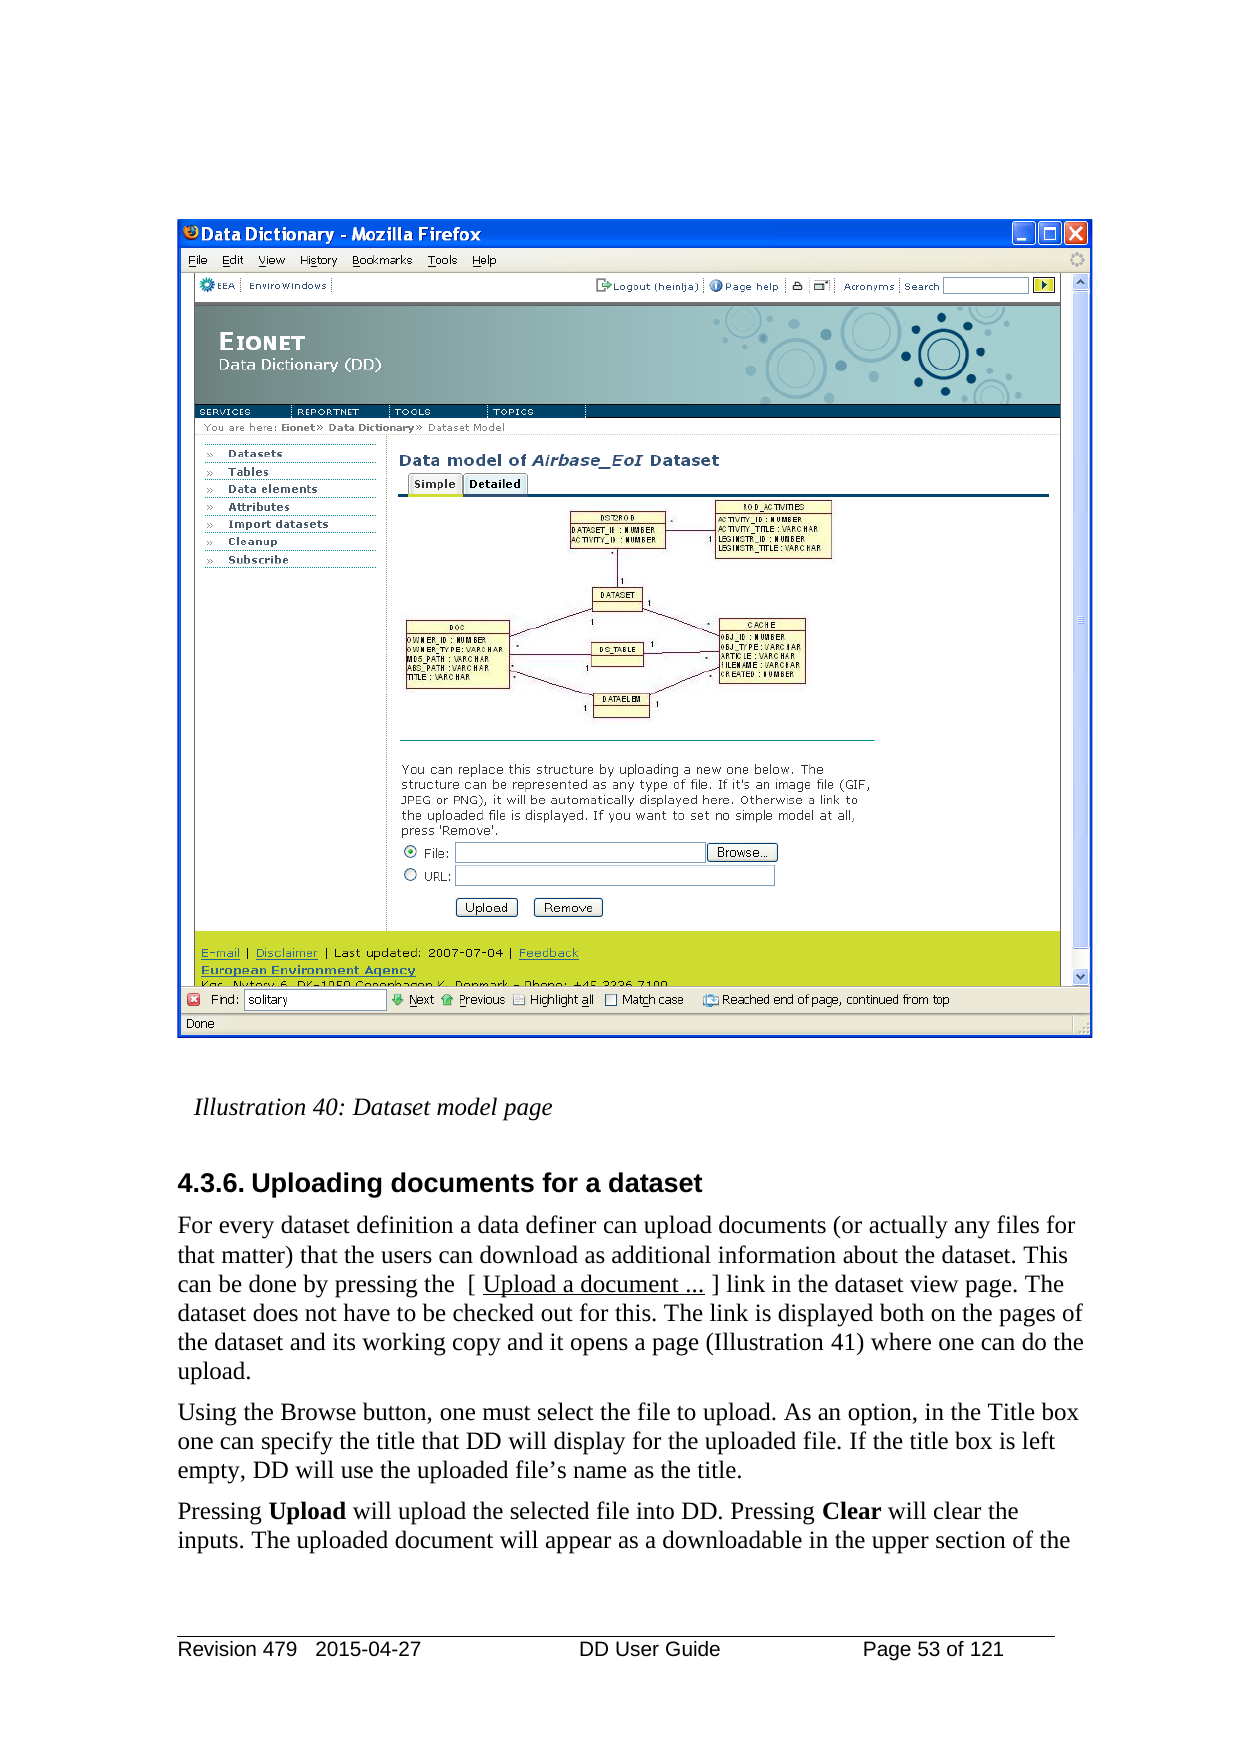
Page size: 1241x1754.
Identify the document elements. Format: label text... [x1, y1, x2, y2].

text Pressing Upload will upload the selected file into DD. Pressing Clear will clear the inputs. The uploaded document will appear as a downloadable in the upper section of the [177, 1496, 1092, 1554]
subtitle Uploading documents for a dataset [177, 1167, 1092, 1198]
text Using the Browse button, one must select the file to upload. As an option, in the Title box one can specify the title that DD will display for the uploaded file. If the title box is left empty, DD will use the uploaded file’s name as the title. [177, 1397, 1092, 1484]
text For every dataset definition a data definer can upload documents (or actually any files for that matter) that the users can download as additional information about the dataset. This can be done by pressing the [ Upload a document ... ] link in the dataset view page. The dataset does not have to be checked out for this. The link is displayed both on the pages of the dataset and its working copy and it opens a page (Illustration 41) where one can do the upload. [177, 1210, 1092, 1385]
text Illustration 40: Dataset model page [194, 1092, 1076, 1121]
picture [177, 219, 1093, 1038]
